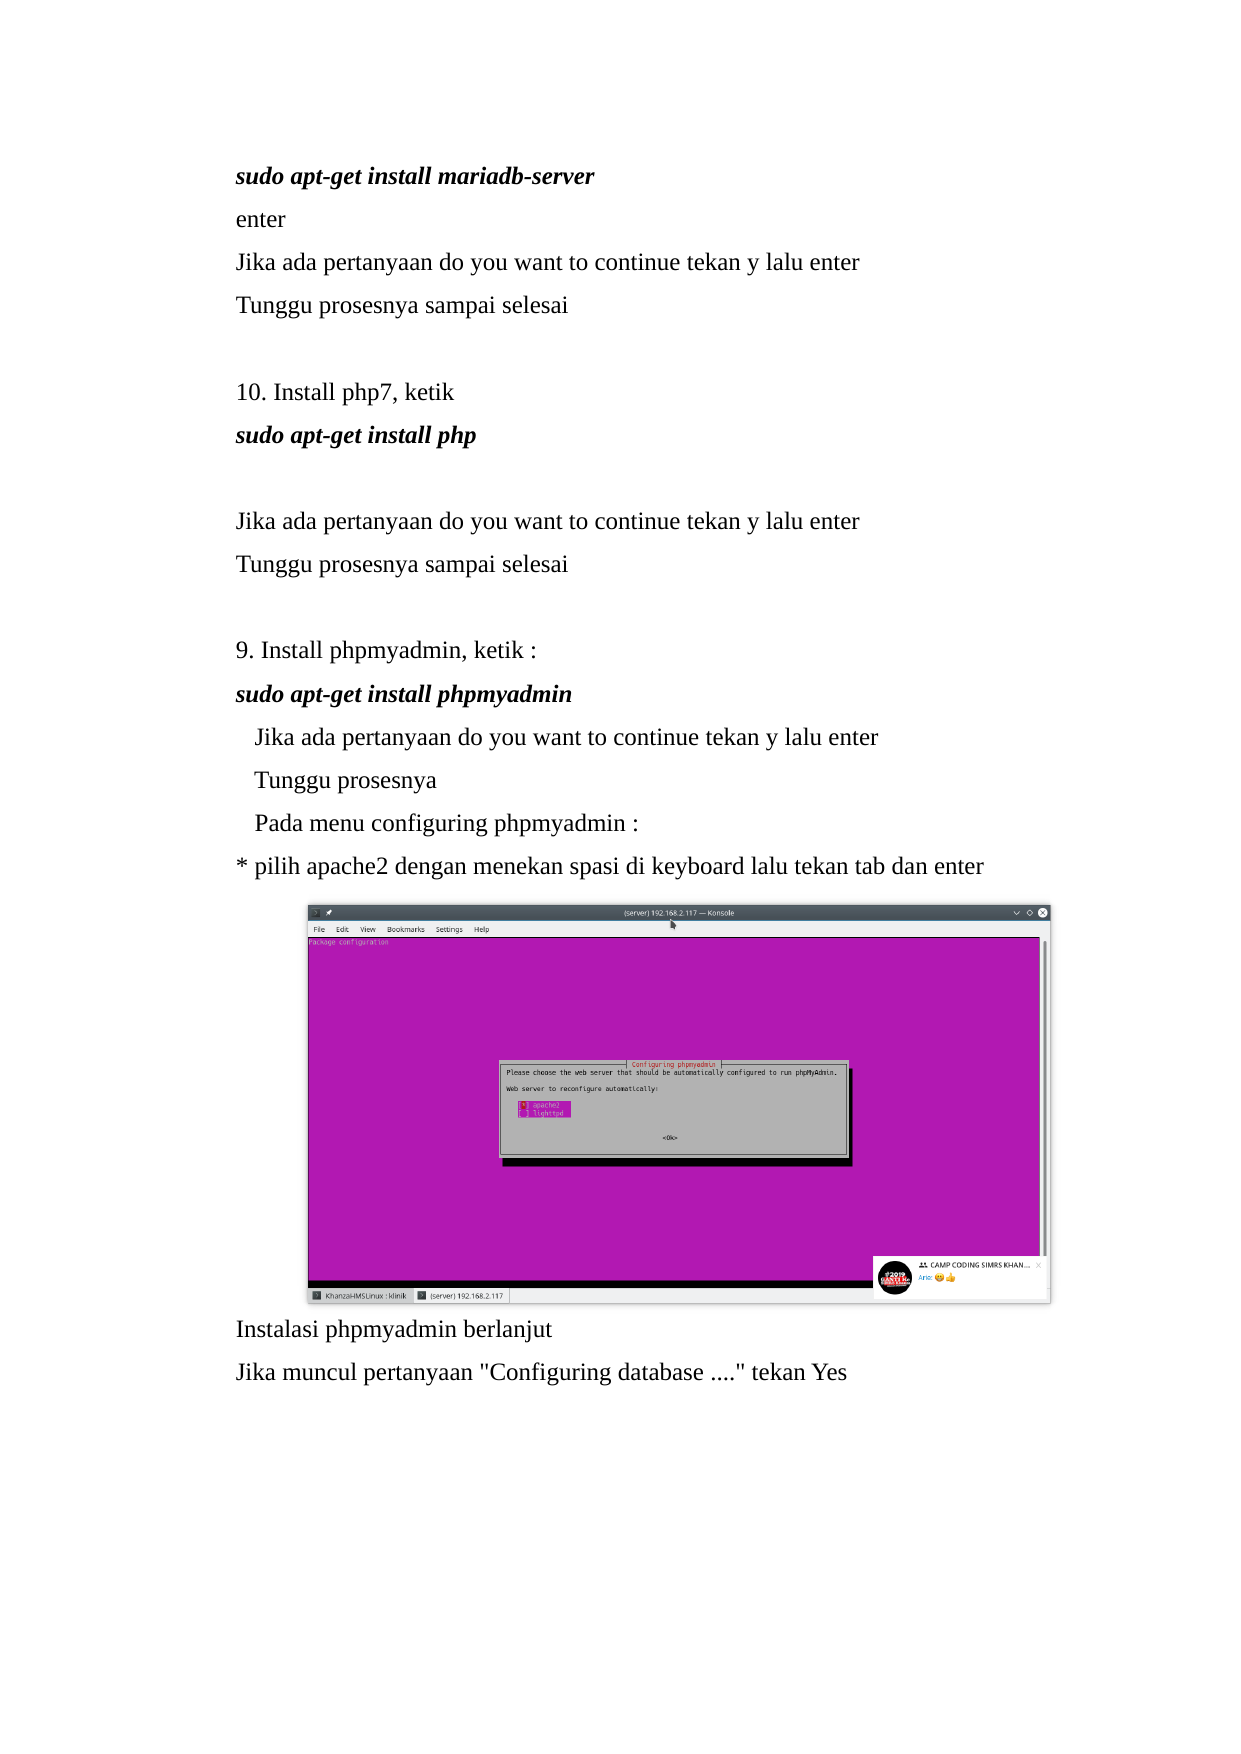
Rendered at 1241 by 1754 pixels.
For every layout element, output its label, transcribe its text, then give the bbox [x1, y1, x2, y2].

text Tunggu prosesnya sampai selesai [236, 291, 1122, 319]
text 10. Install php7, ketik [236, 377, 1122, 406]
text Tunggu prosesnya [236, 765, 1122, 794]
text sudo apt-get install mariadb-server [236, 161, 1122, 190]
text Pada menu configuring phpmyadmin : [236, 808, 1122, 837]
text sudo apt-get install php [236, 420, 1122, 449]
text Jika ada pertanyaan do you want to continue tekan y lalu enter [236, 247, 1122, 276]
text 9. Install phpmyadmin, ketik : [236, 636, 1122, 664]
text enter [236, 204, 1122, 233]
text sudo apt-get install phpmyadmin [236, 679, 1122, 707]
text Jika ada pertanyaan do you want to continue tekan y lalu enter [236, 722, 1122, 751]
text * pilih apache2 dengan menekan spasi di keyboard lalu tekan tab dan enter [236, 851, 1122, 880]
text Instalasi phpmyadmin berlanjut [236, 937, 1122, 1342]
text Tunggu prosesnya sampai selesai [236, 549, 1122, 578]
text Jika ada pertanyaan do you want to continue tekan y lalu enter [236, 506, 1122, 535]
text Jika muncul pertanyaan "Configuring database ...." tekan Yes [236, 1357, 1122, 1386]
picture [297, 894, 1061, 1314]
